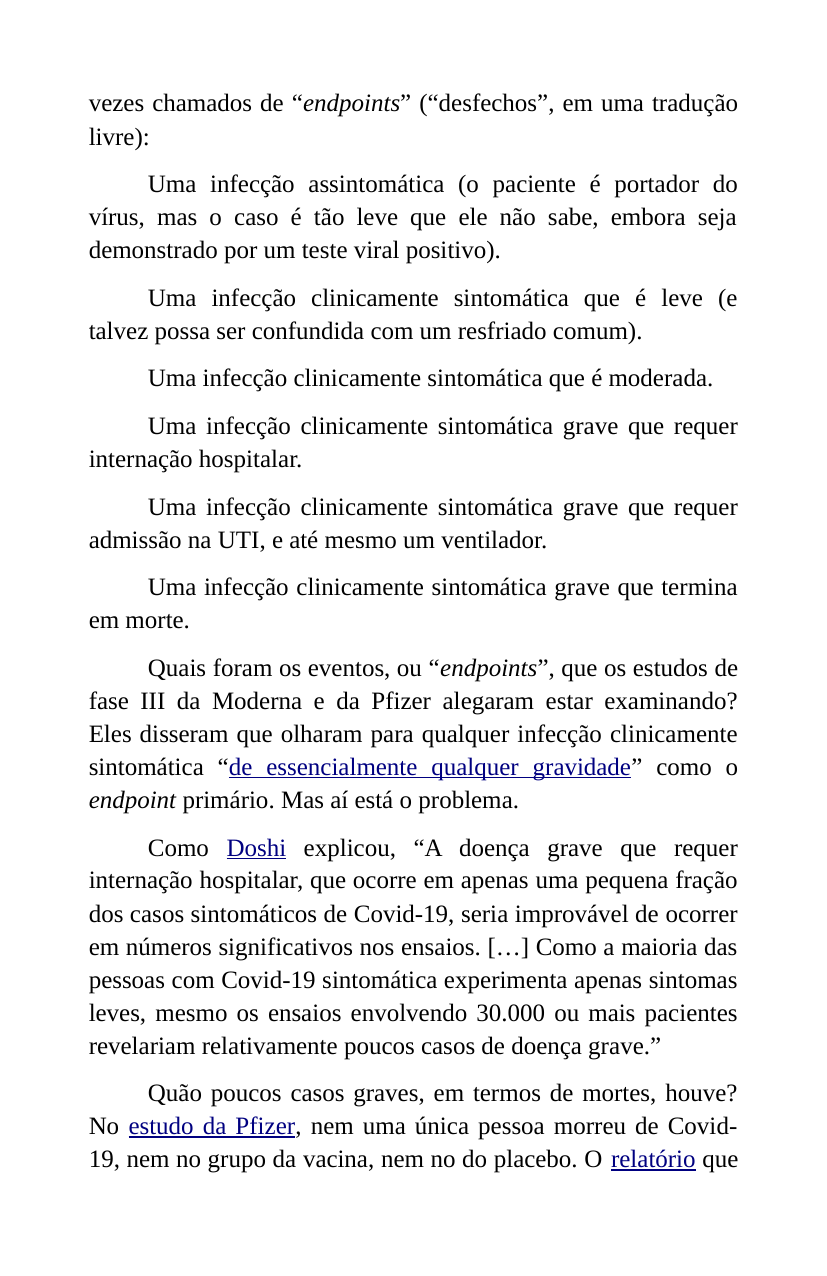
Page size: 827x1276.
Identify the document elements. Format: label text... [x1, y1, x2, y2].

text vezes chamados de “endpoints” (“desfechos”, em uma tradução livre): [88, 88, 738, 150]
text Uma infecção clinicamente sintomática grave que termina em morte. [88, 572, 738, 634]
text Uma infecção clinicamente sintomática que é moderada. [88, 363, 738, 392]
text Uma infecção assintomática (o paciente é portador do vírus, mas o caso é tão leve que ele não sabe, embora seja demonstrado por um teste viral positivo). [88, 169, 738, 264]
text Uma infecção clinicamente sintomática grave que requer admissão na UTI, e até mesmo um ventilador. [88, 492, 738, 553]
text Uma infecção clinicamente sintomática grave que requer internação hospitalar. [88, 411, 738, 473]
text Quão poucos casos graves, em termos de mortes, houve? No estudo da Pfizer, nem uma única pessoa morreu de Covid-19, nem no grupo da vacina, nem no do placebo. O relatório que [88, 1078, 738, 1173]
text Uma infecção clinicamente sintomática que é leve (e talvez possa ser confundida com um resfriado comum). [88, 283, 738, 344]
text Como Doshi explicou, “A doença grave que requer internação hospitalar, que ocorre em apenas uma pequena fração dos casos sintomáticos de Covid-19, seria improvável de ocorrer em números significativos nos ensaios. […] Como a maioria das pessoas com Covid-19 sintomática experimenta apenas sintomas leves, mesmo os ensaios envolvendo 30.000 ou mais pacientes revelariam relativamente poucos casos de doença grave.” [88, 833, 738, 1059]
text Quais foram os eventos, ou “endpoints”, que os estudos de fase III da Moderna e da Pfizer alegaram estar examinando? Eles disseram que olharam para qualquer infecção clinicamente sintomática “de essencialmente qualquer gravidade” como o endpoint primário. Mas aí está o problema. [88, 653, 738, 814]
